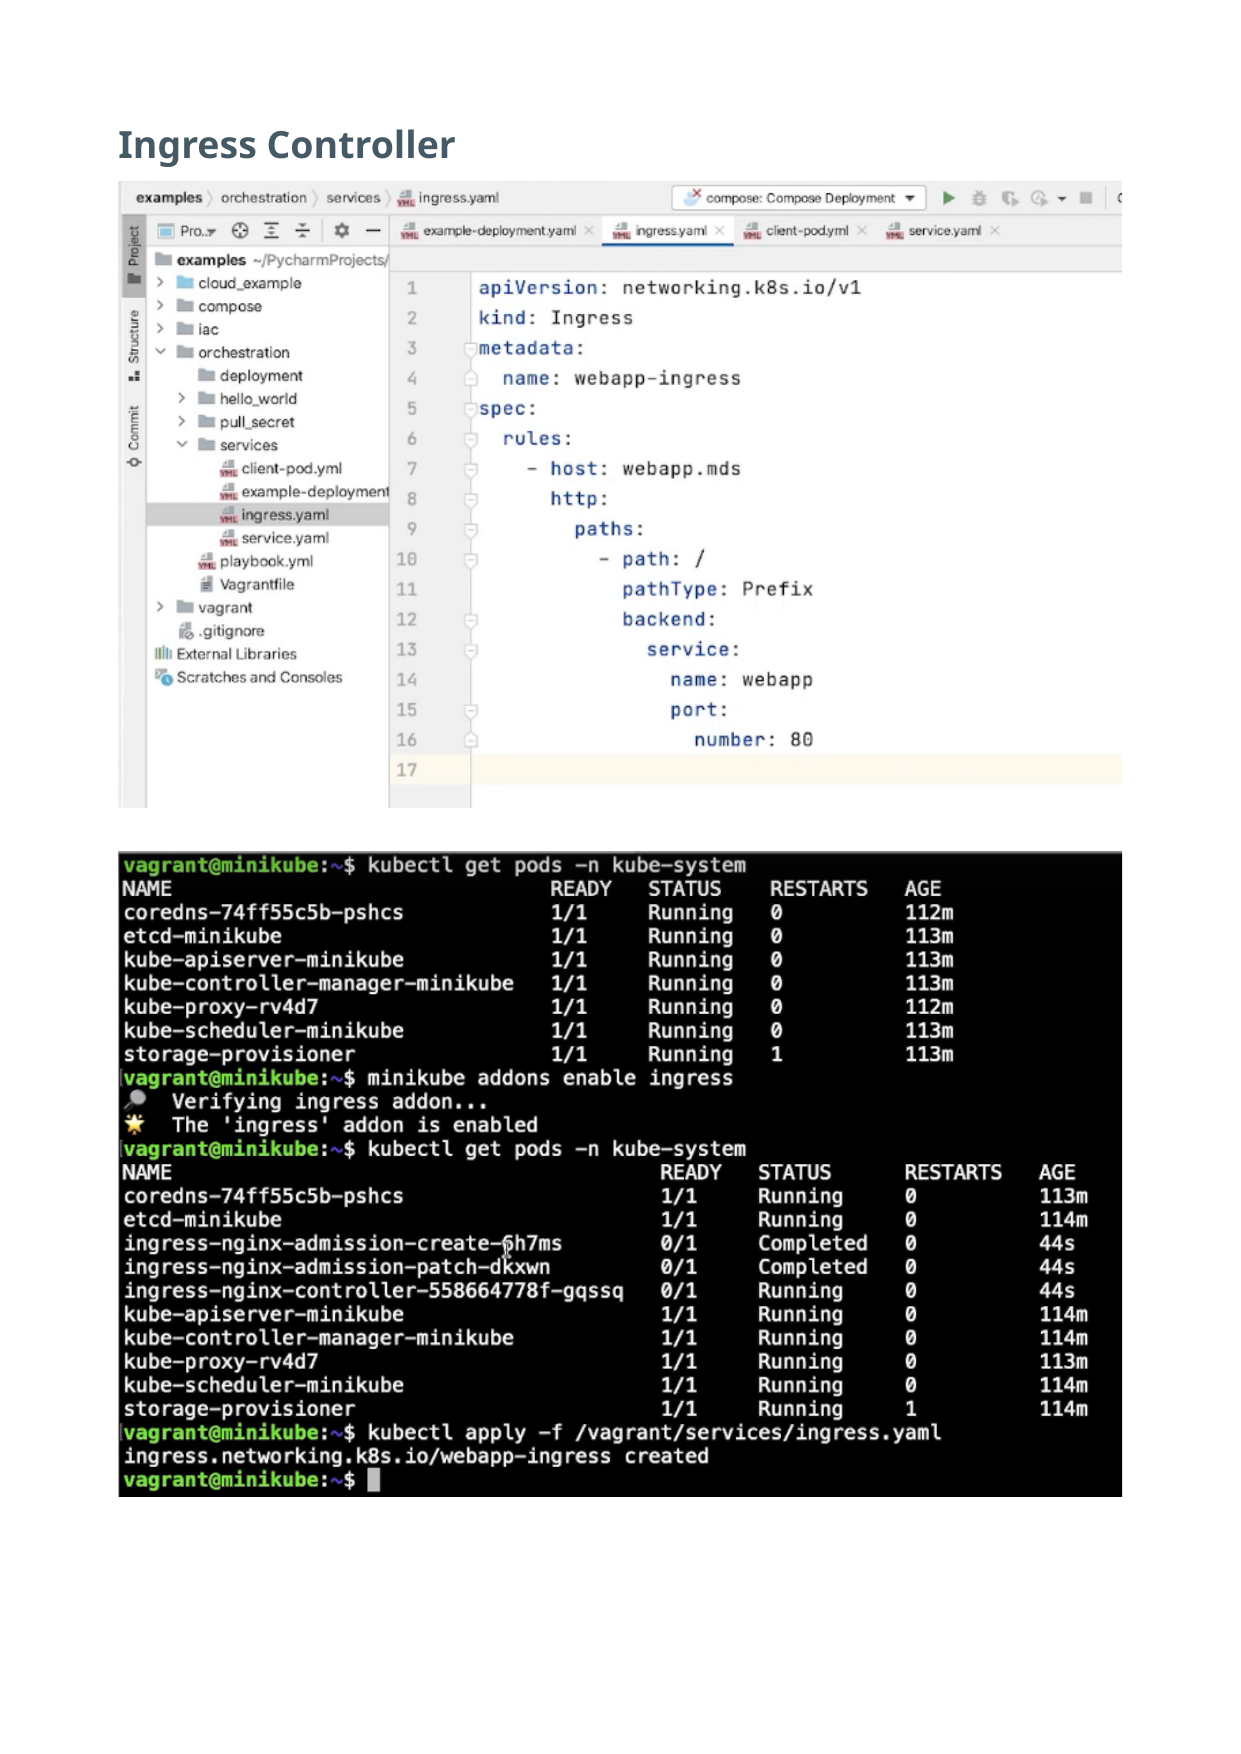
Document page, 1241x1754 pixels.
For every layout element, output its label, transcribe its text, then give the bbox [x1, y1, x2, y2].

subtitle Ingress Controller [118, 118, 1122, 169]
picture [118, 851, 1123, 1497]
picture [118, 181, 1123, 808]
